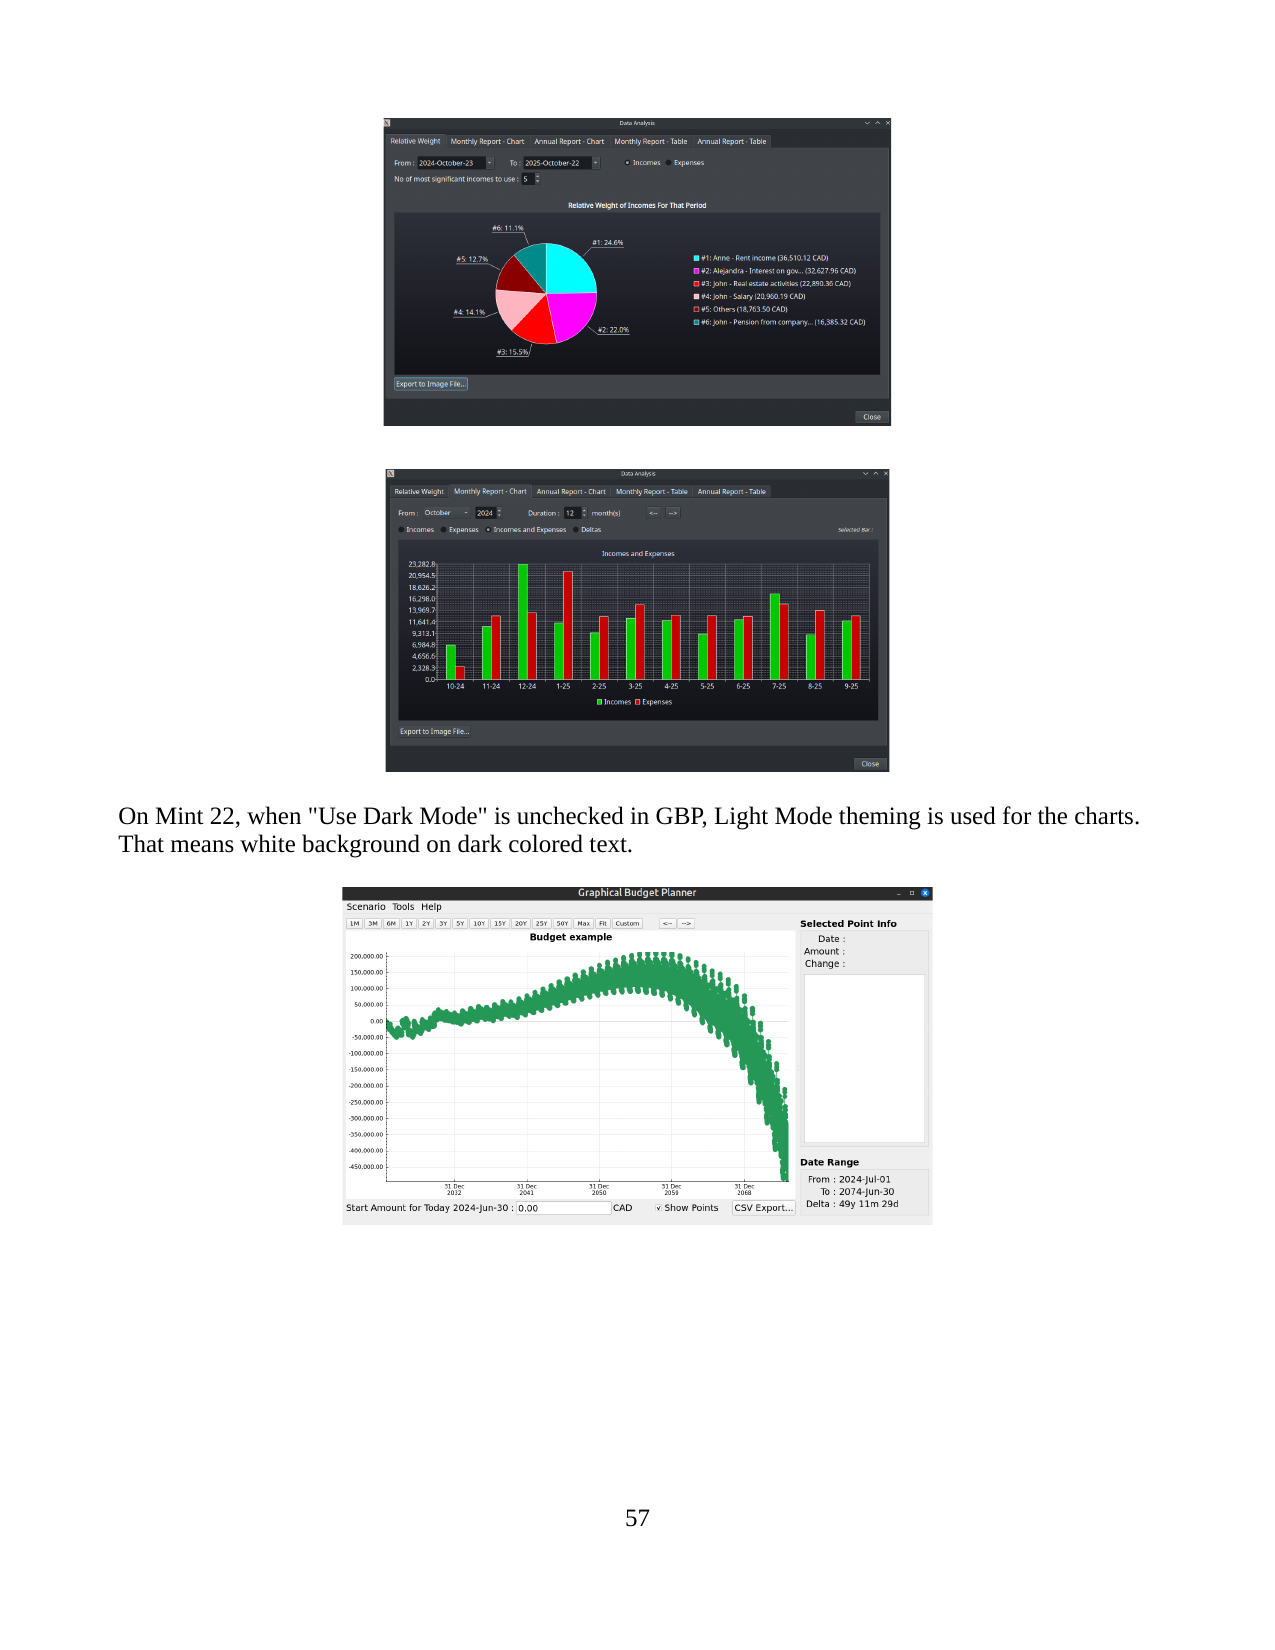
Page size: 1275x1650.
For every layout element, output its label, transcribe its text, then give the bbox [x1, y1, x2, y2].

text On Mint 22, when "Use Dark Mode" is unchecked in GBP, Light Mode theming is used for the charts. That means white background on dark colored text. [118, 801, 1157, 858]
picture [385, 469, 890, 772]
picture [342, 887, 933, 1225]
picture [383, 118, 892, 426]
